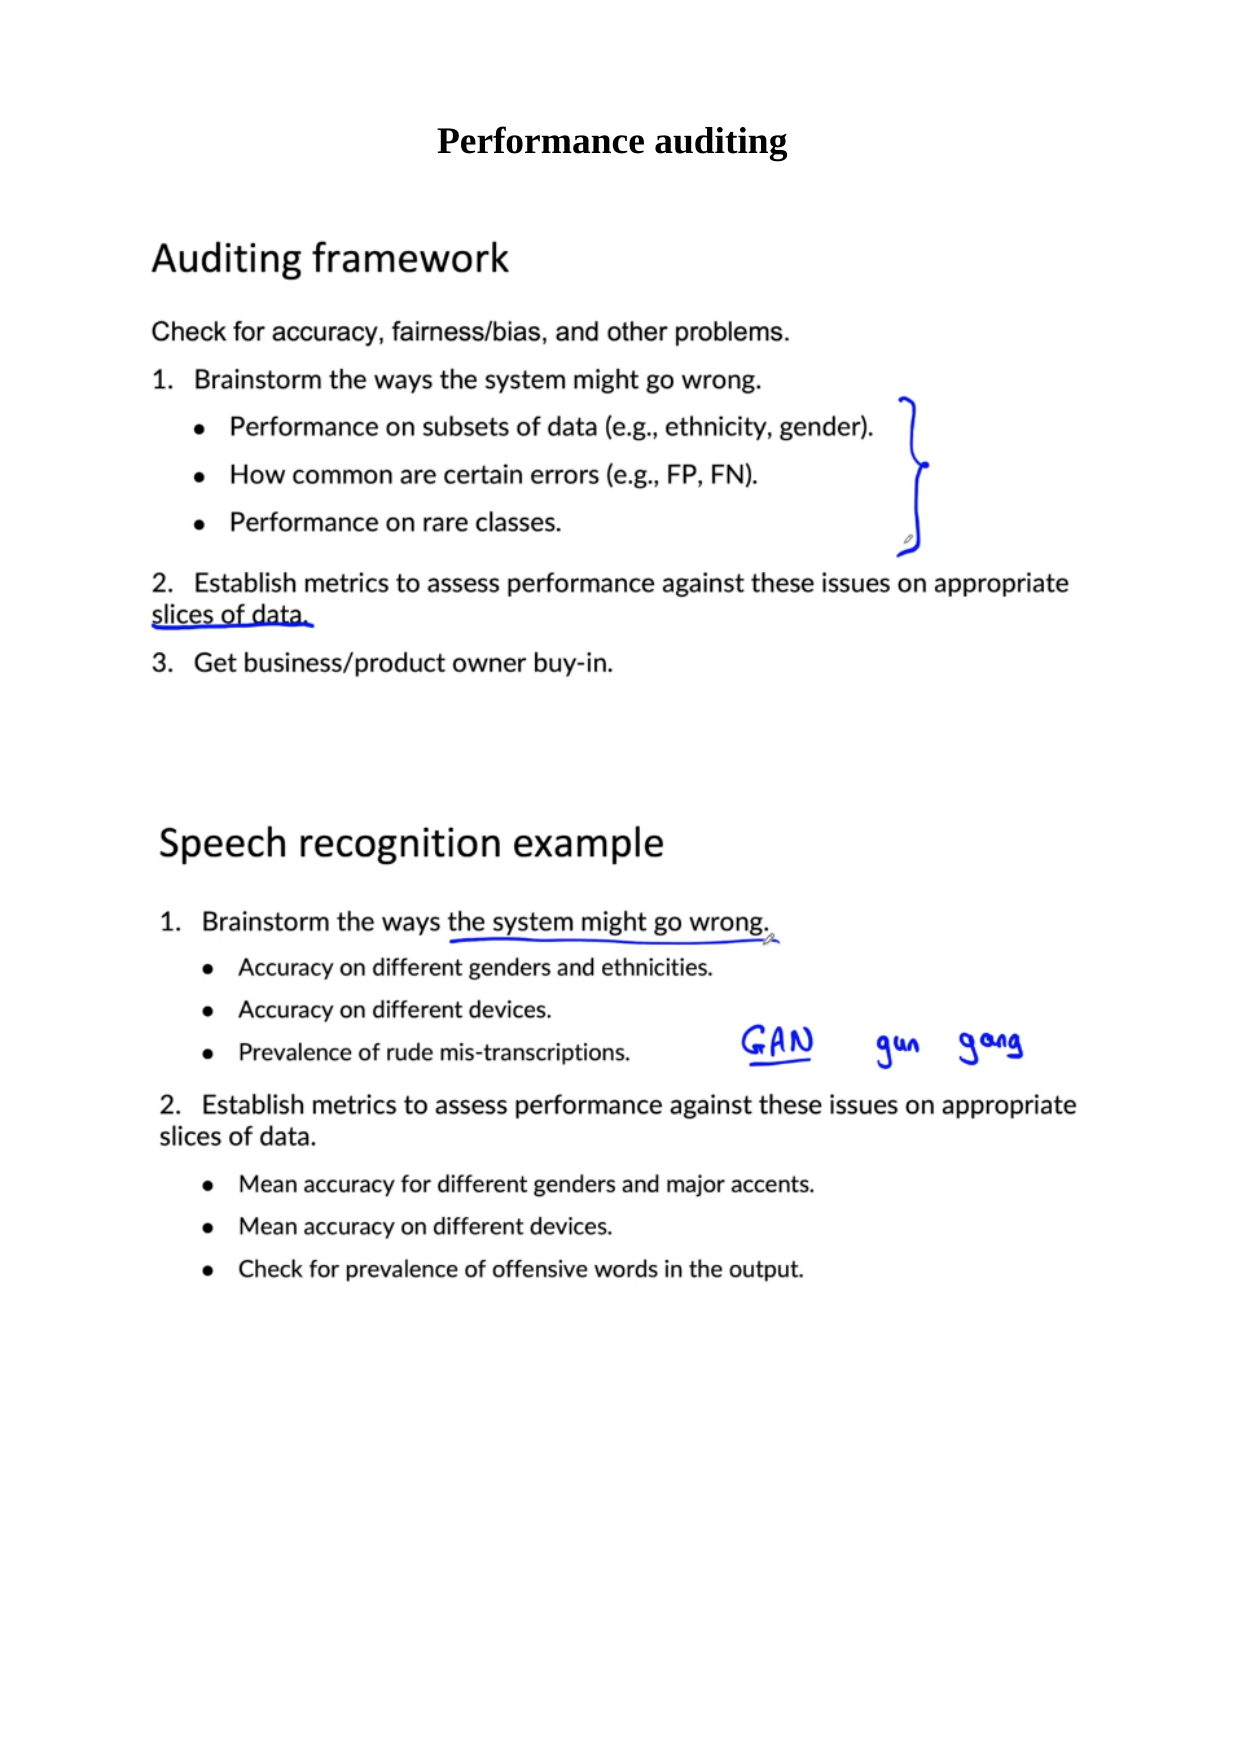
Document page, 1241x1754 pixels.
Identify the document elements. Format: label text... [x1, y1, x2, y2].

picture [118, 224, 1123, 681]
subtitle Performance auditing [118, 118, 1122, 161]
picture [118, 815, 1123, 1295]
